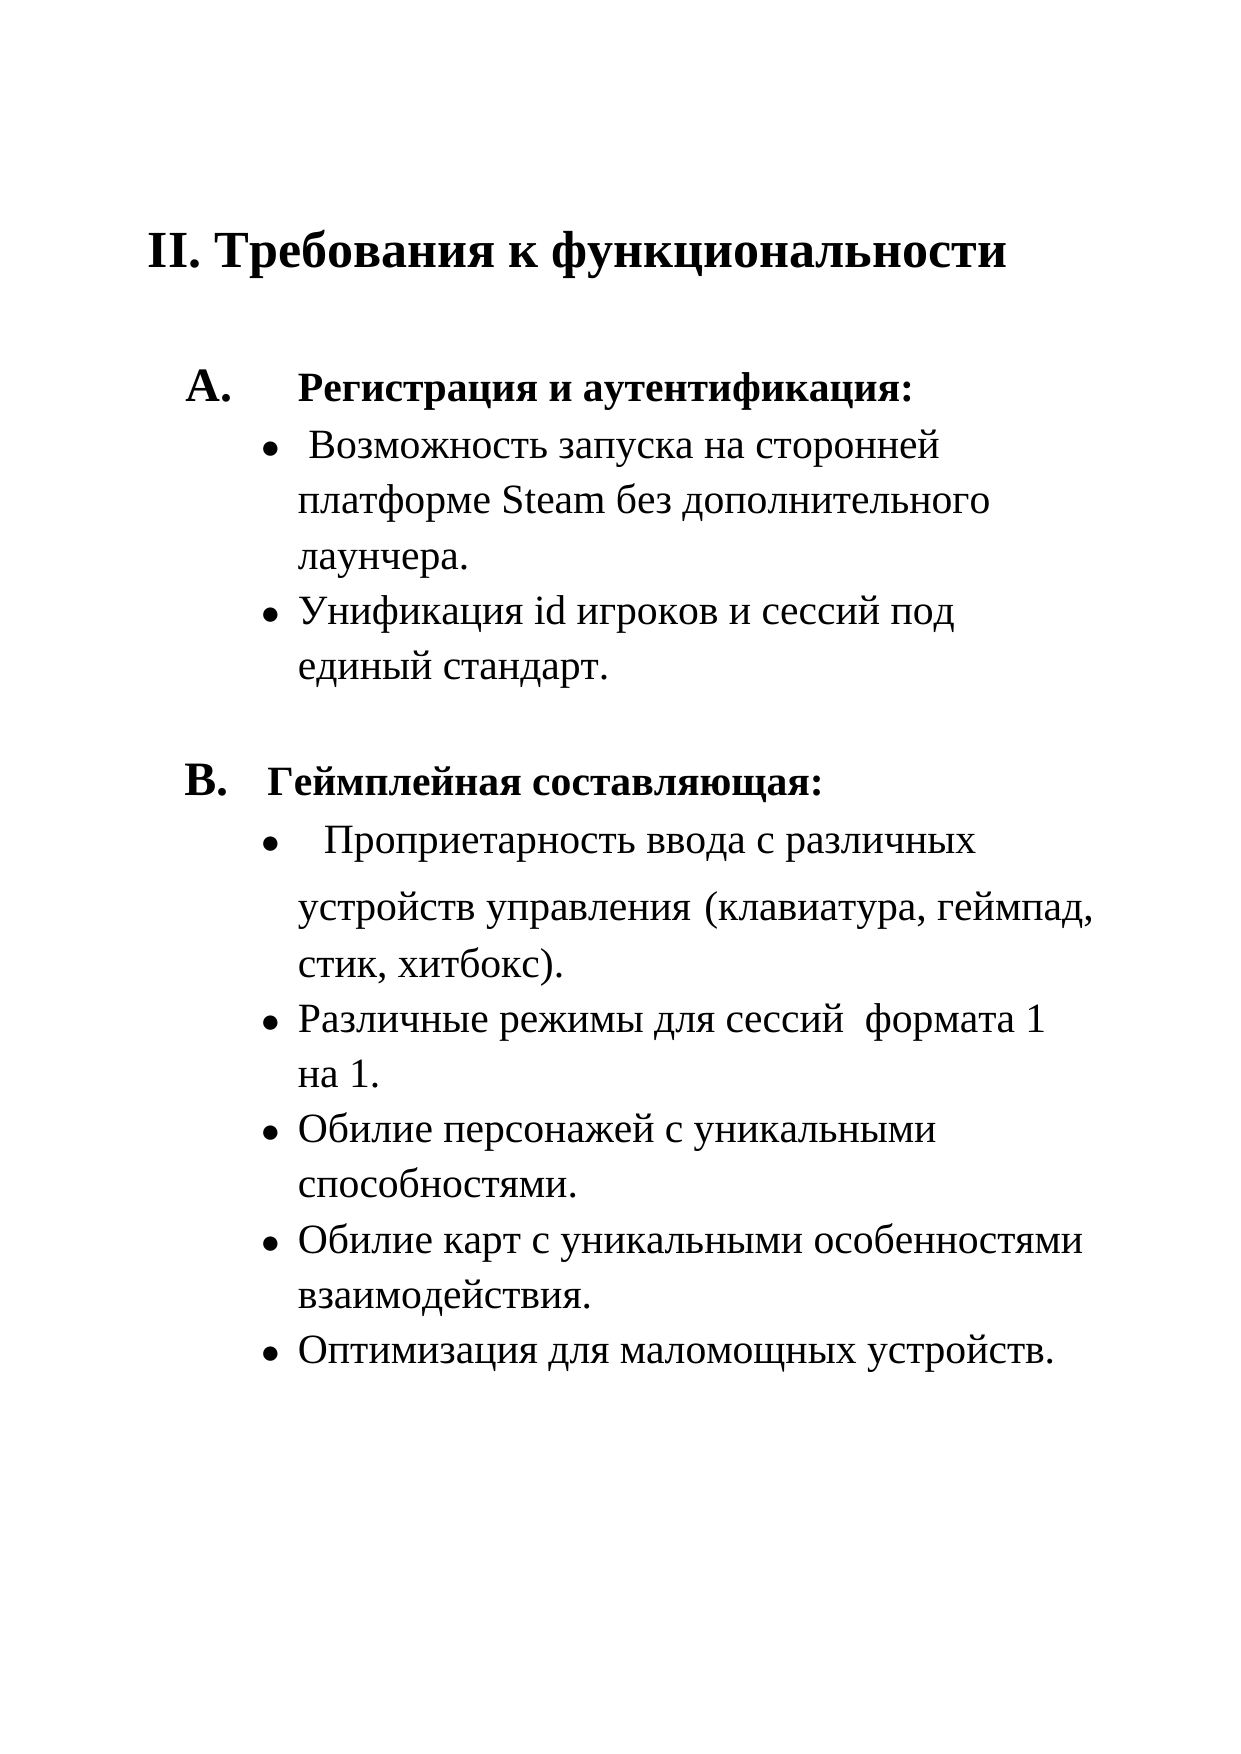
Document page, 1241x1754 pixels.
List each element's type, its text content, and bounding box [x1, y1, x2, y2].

list Оптимизация для маломощных устройств. [260, 1324, 1094, 1372]
text II. Требования к функциональности [148, 219, 1094, 279]
list Возможность запуска на сторонней платформе Steam без дополнительного лаунчера. [260, 420, 1094, 578]
list Проприетарность ввода с различных устройств управления (клавиатура, геймпад, стик, хитбокс). [260, 814, 1094, 986]
text B. Геймплейная составляющая: [148, 751, 1094, 806]
list Регистрация и аутентификация: [185, 357, 1094, 412]
list Различные режимы для сессий формата 1 на 1. [260, 994, 1094, 1097]
list Унификация id игроков и сессий под единый стандарт. [260, 585, 1094, 688]
list Обилие персонажей с уникальными способностями. [260, 1104, 1094, 1207]
list Обилие карт с уникальными особенностями взаимодействия. [260, 1214, 1094, 1317]
